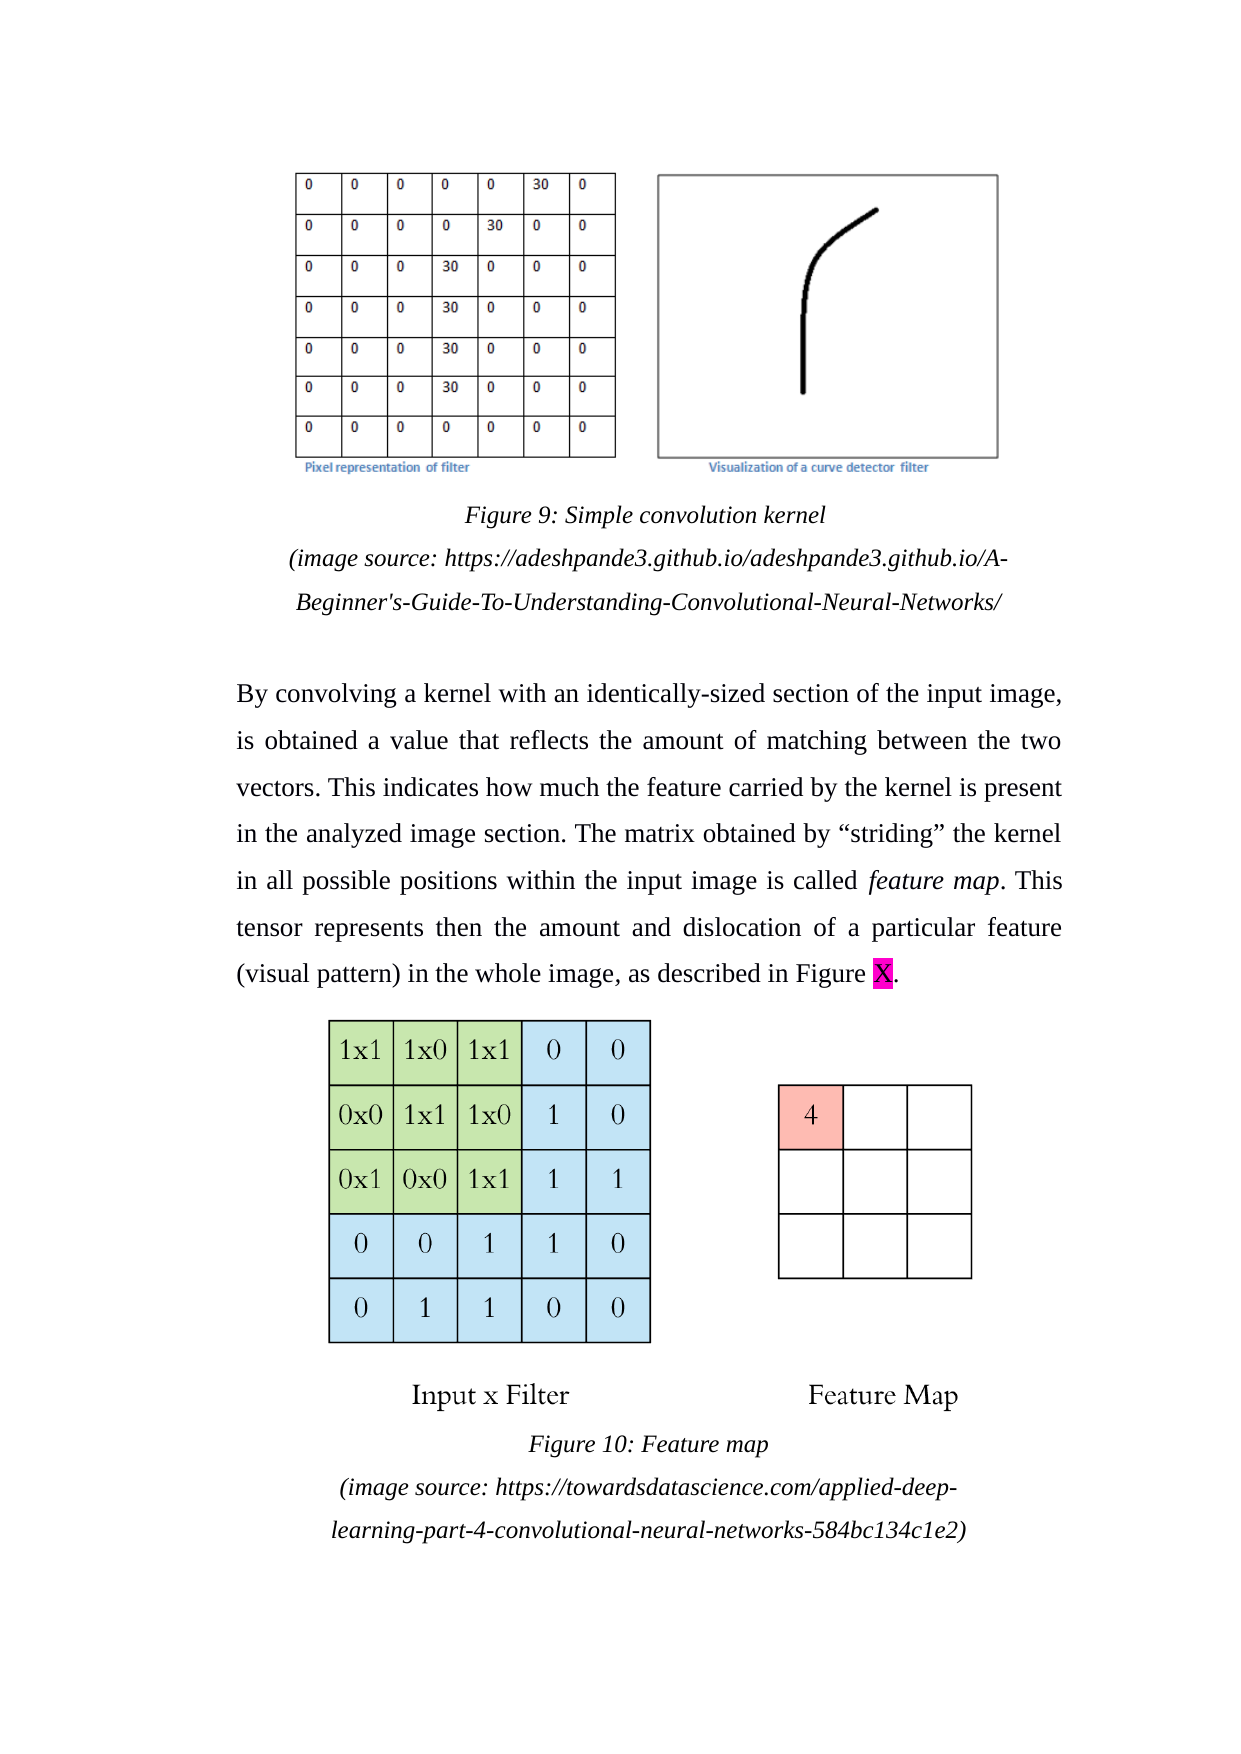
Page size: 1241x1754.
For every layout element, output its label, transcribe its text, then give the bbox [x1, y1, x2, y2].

picture [280, 160, 1020, 486]
text Figure 9: Simple convolution kernel (image source: https://adeshpande3.github.io/adeshpande3.github.io/A-Beginner's-Guide-To-Understanding-Convolutional-Neural-Networks/ [280, 486, 1019, 615]
text By convolving a kernel with an identically-sized section of the input image, is obtained a value that reflects the amount of matching between the two vectors. This indicates how much the feature carried by the kernel is present in the analyzed image section. The matrix obtained by “striding” the kernel in all possible positions within the input image is called feature map. This tensor represents then the amount and dislocation of a particular feature (visual pattern) in the whole image, as described in Figure X. [236, 677, 1063, 989]
picture [323, 1016, 977, 1415]
text Figure 10: Feature map (image source: https://towardsdatascience.com/applied-deep-learning-part-4-convolutional-neural-networks-584bc134c1e2) [323, 1415, 976, 1544]
